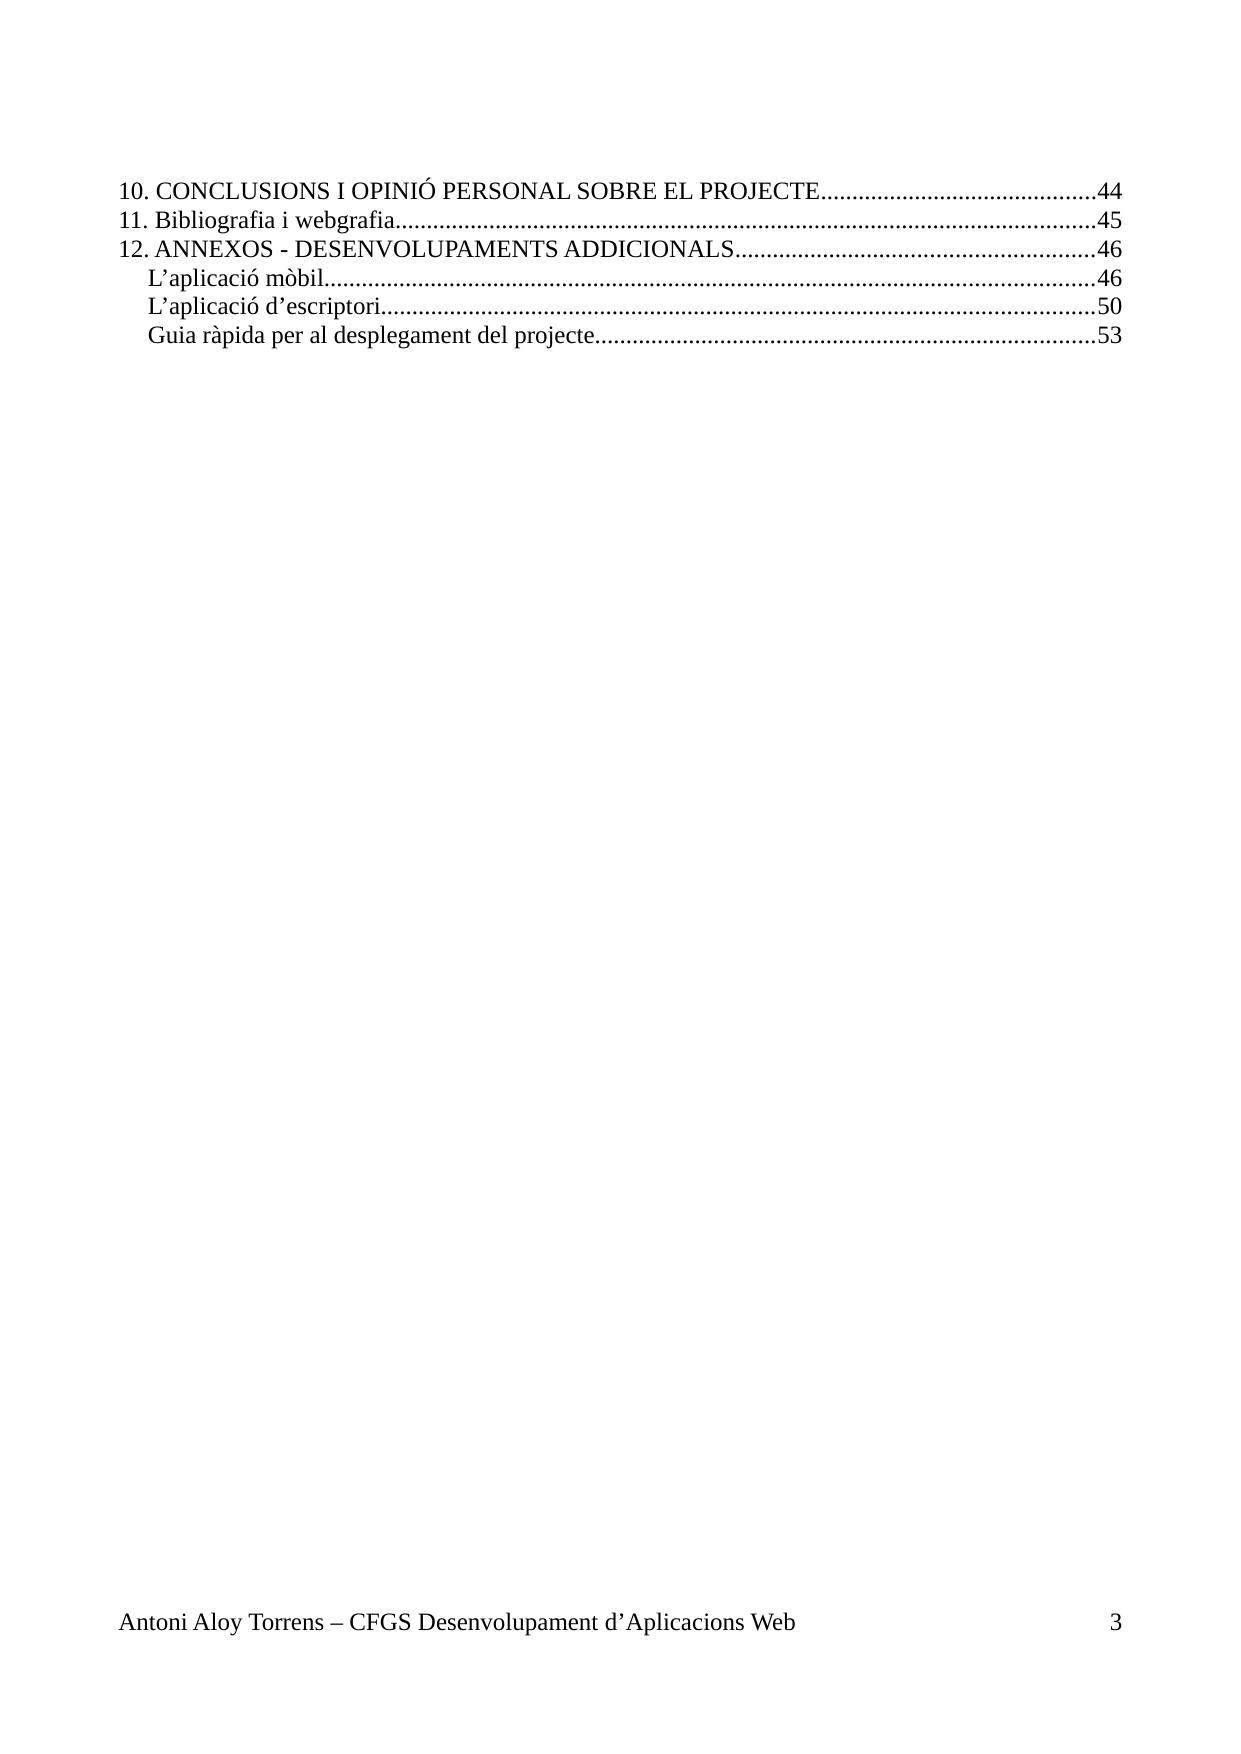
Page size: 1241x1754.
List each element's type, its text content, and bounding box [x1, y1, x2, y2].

text 11. Bibliografia i webgrafia 45 [118, 205, 1122, 234]
text Guia ràpida per al desplegament del projecte 53 [148, 320, 1122, 349]
text L’aplicació mòbil 46 [148, 263, 1122, 291]
text L’aplicació d’escriptori 50 [148, 291, 1122, 320]
text 10. CONCLUSIONS I OPINIÓ PERSONAL SOBRE EL PROJECTE 44 [118, 176, 1122, 205]
text 12. ANNEXOS - DESENVOLUPAMENTS ADDICIONALS 46 [118, 234, 1122, 263]
